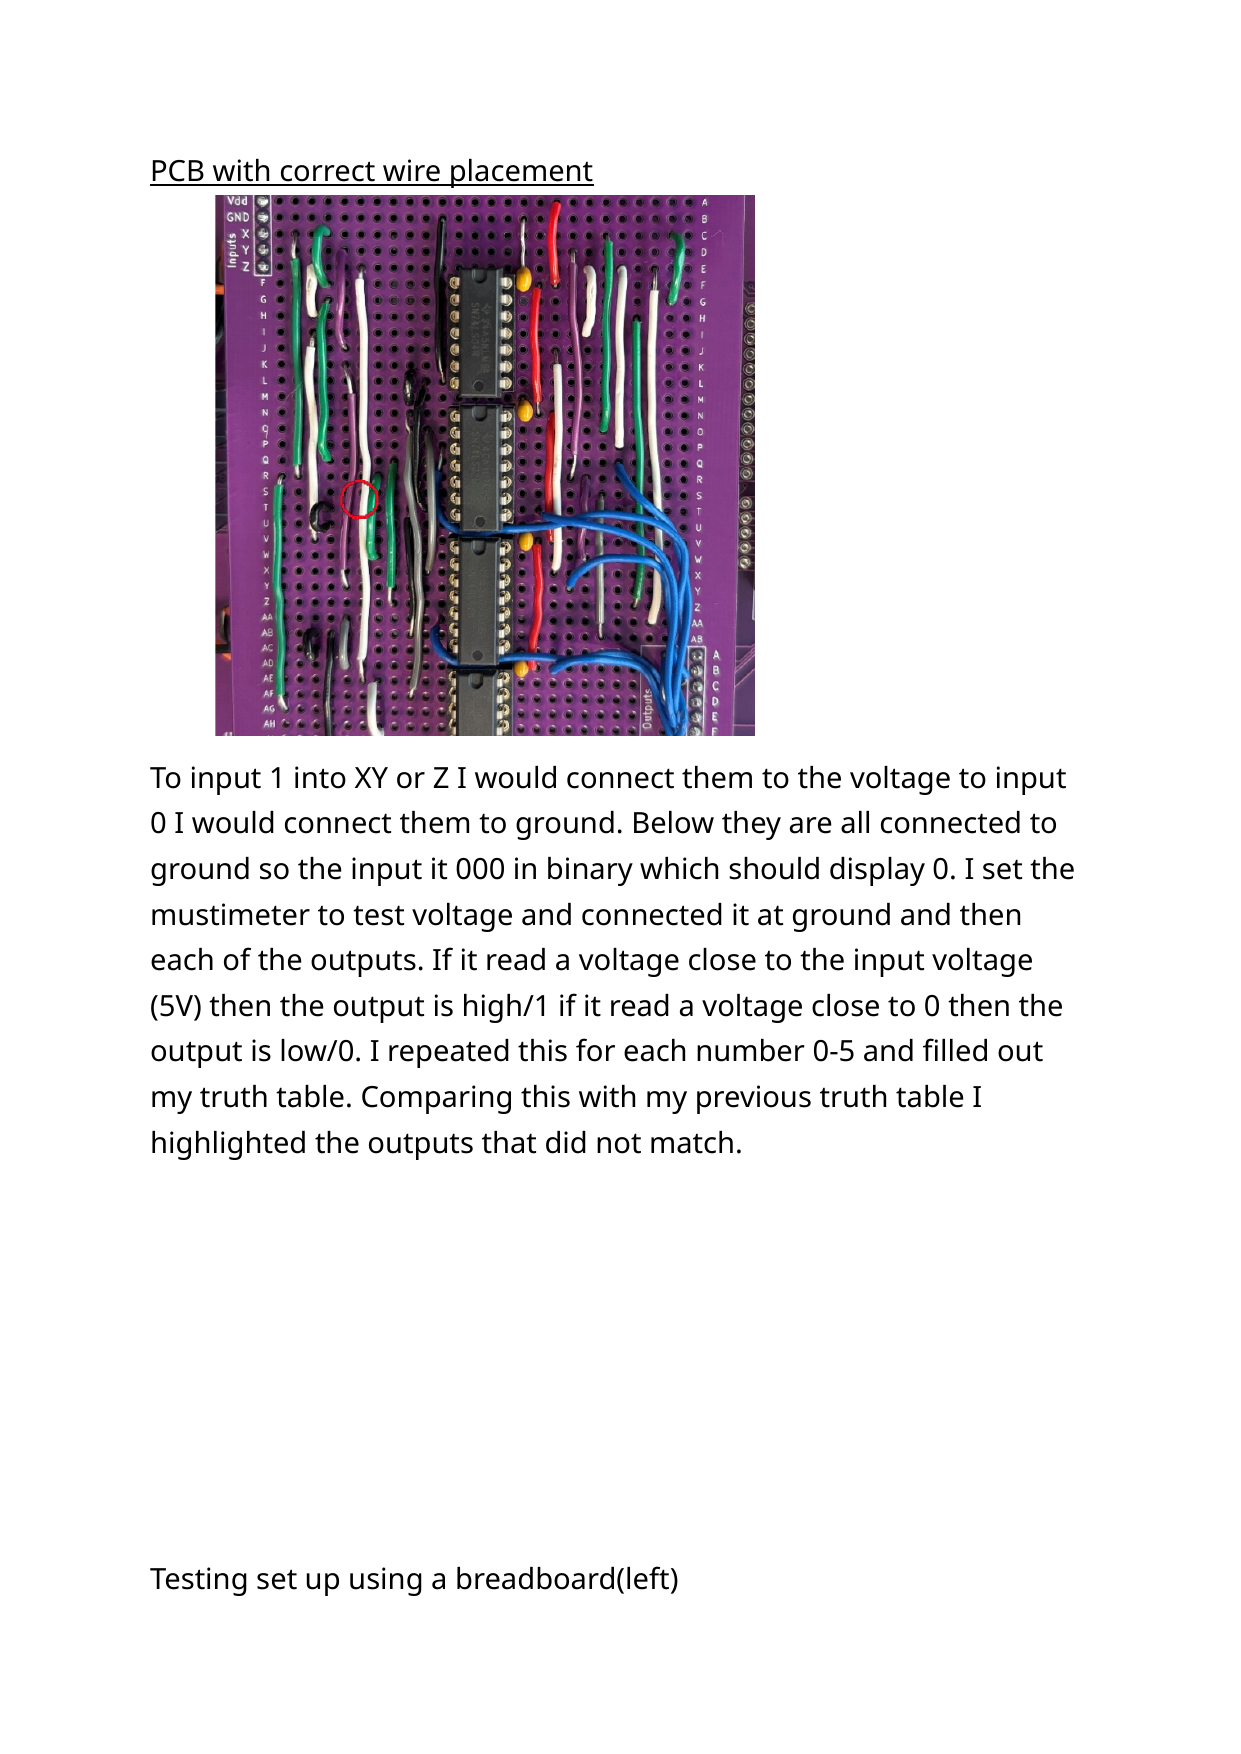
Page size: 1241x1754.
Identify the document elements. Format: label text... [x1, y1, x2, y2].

text PCB with correct wire placement [150, 150, 1090, 735]
text To input 1 into XY or Z I would connect them to the voltage to input 0 I would connect them to ground. Below they are all connected to ground so the input it 000 in binary which should display 0. I set the mustimeter to test voltage and connected it at ground and then each of the outputs. If it read a voltage close to the input voltage (5V) then the output is high/1 if it read a voltage close to 0 then the output is low/0. I repeated this for each number 0-5 and filled out my truth table. Comparing this with my previous truth table I highlighted the outputs that did not match. [150, 757, 1090, 1162]
text Testing set up using a breadboard(left) [150, 1558, 1090, 1598]
